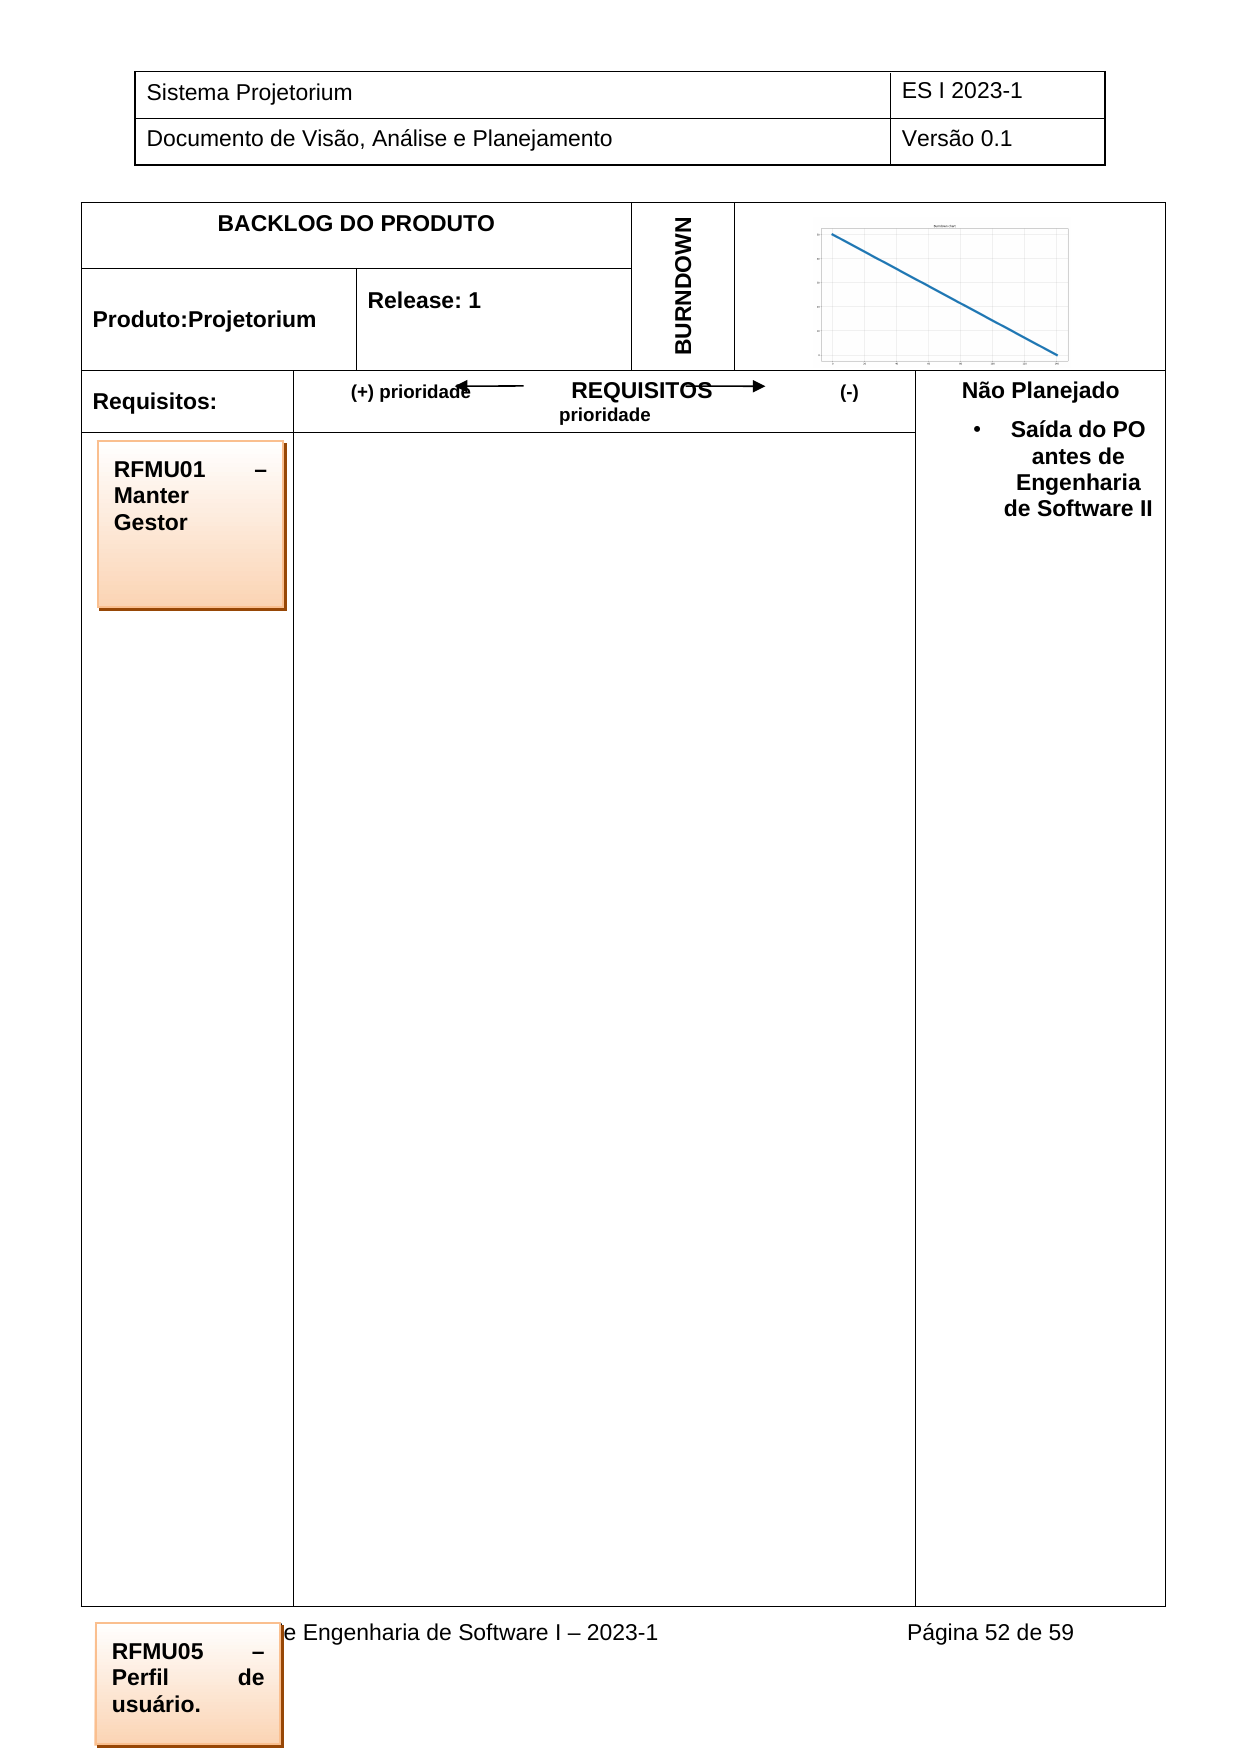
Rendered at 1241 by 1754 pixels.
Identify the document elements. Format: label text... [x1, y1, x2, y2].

table_cell [294, 433, 915, 1606]
table_header [735, 203, 1165, 370]
table_cell Não Planejado Saída do PO antes de Engenharia de Software II [916, 371, 1165, 1606]
table_header BACKLOG DO PRODUTO [82, 203, 631, 268]
table_cell (+) prioridade REQUISITOS (-) prioridade [294, 371, 915, 432]
table_cell Requisitos: [82, 371, 293, 432]
table_cell [82, 433, 293, 1606]
table_header BURNDOWN [632, 203, 734, 370]
table_cell Release: 1 [357, 269, 631, 370]
picture [813, 217, 1072, 368]
table_cell Produto:Projetorium [82, 269, 356, 370]
